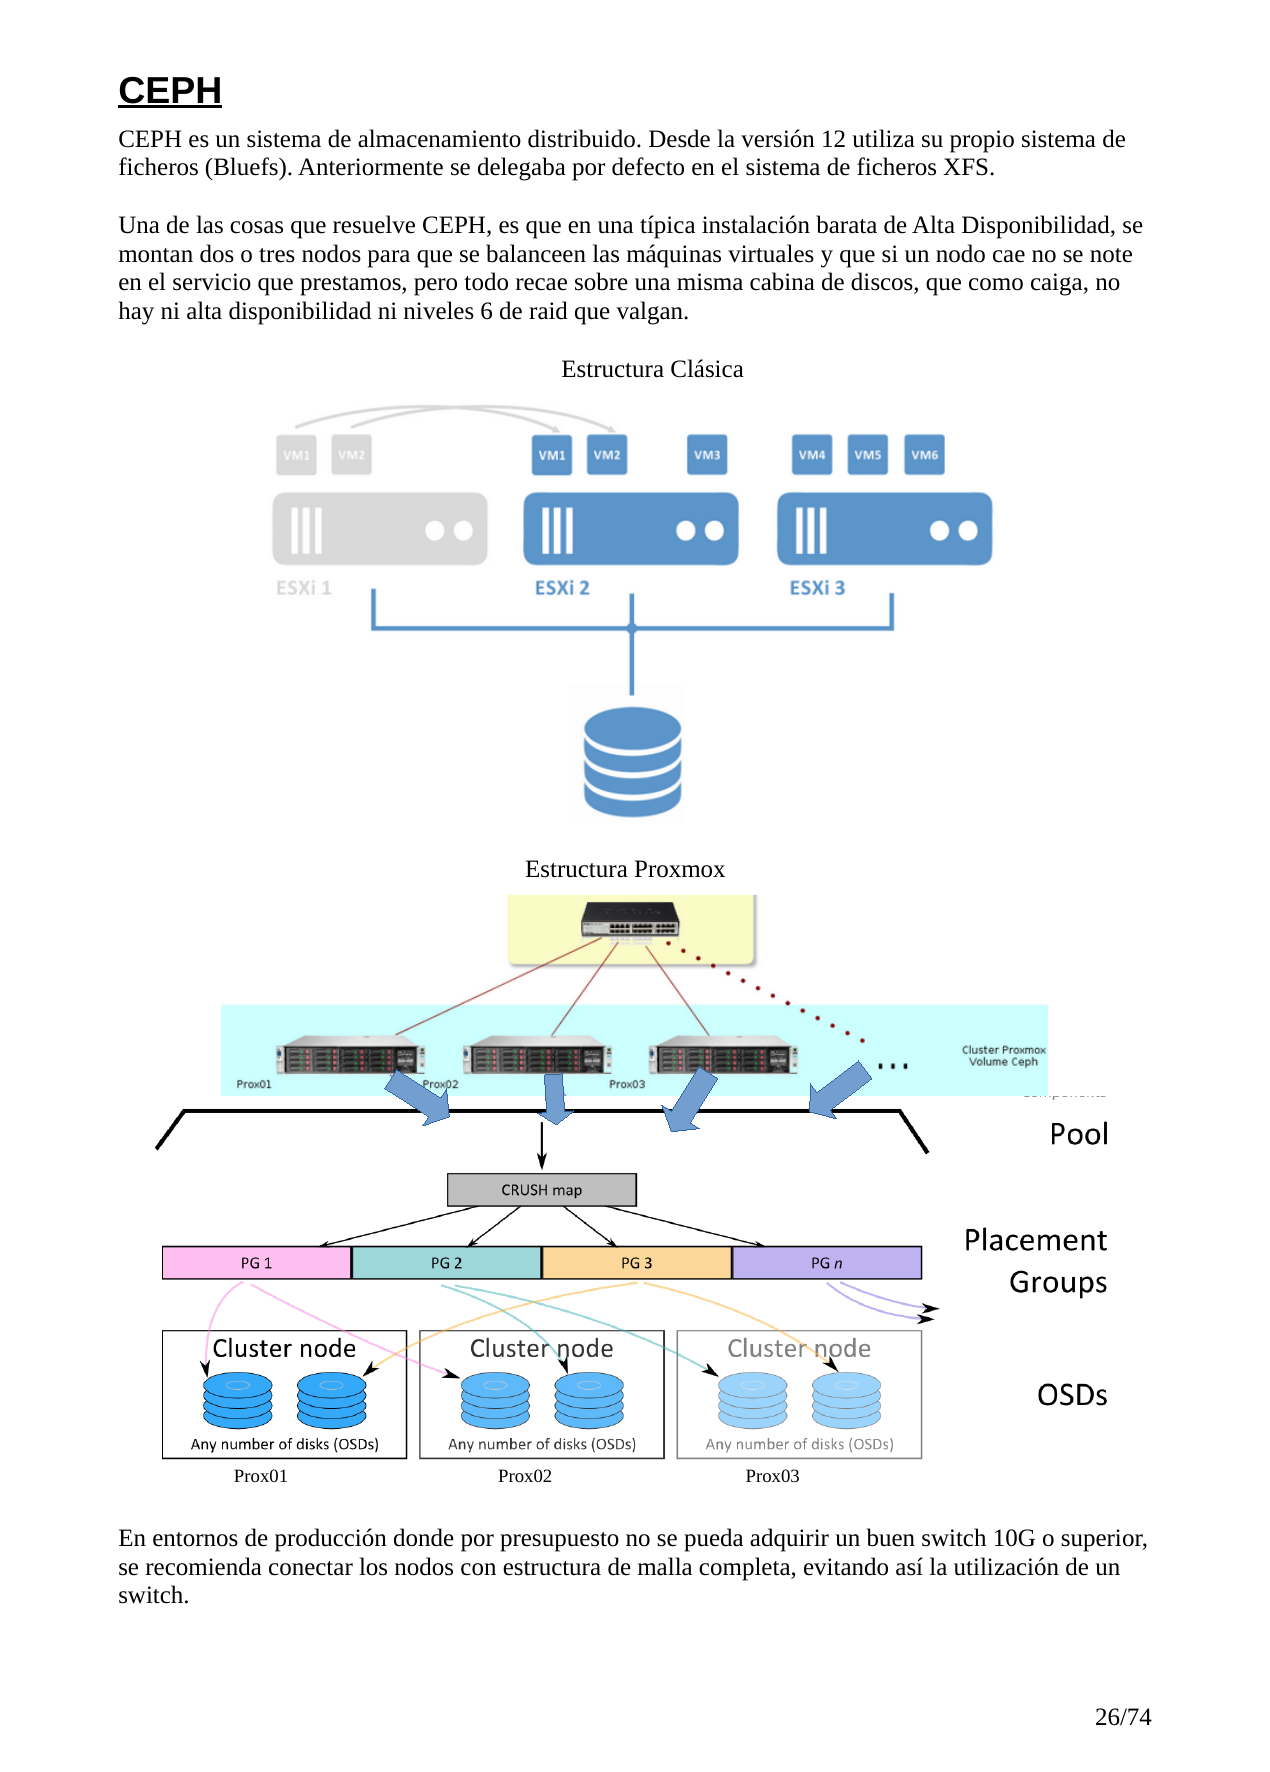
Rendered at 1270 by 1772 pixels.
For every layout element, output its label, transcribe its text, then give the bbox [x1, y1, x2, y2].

text En entornos de producción donde por presupuesto no se pueda adquirir un buen switch 10G o superior, se recomienda conectar los nodos con estructura de malla completa, evitando así la utilización de un switch. [118, 1523, 1152, 1609]
text Estructura Proxmox [118, 854, 1152, 883]
text CEPH es un sistema de almacenamiento distribuido. Desde la versión 12 utiliza su propio sistema de ficheros (Bluefs). Anteriormente se delegaba por defecto en el sistema de ficheros XFS. Una de las cosas que resuelve CEPH, es que en una típica instalación barata de Alta Disponibilidad, se montan dos o tres nodos para que se balanceen las máquinas virtuales y que si un nodo cae no se note en el servicio que prestamos, pero todo recae sobre una misma cabina de discos, que como caiga, no hay ni alta disponibilidad ni niveles 6 de raid que valgan. [118, 124, 1152, 354]
text Estructura Clásica [118, 354, 1152, 382]
picture [118, 895, 1152, 1466]
subtitle CEPH [118, 68, 1152, 111]
picture [260, 393, 1020, 826]
